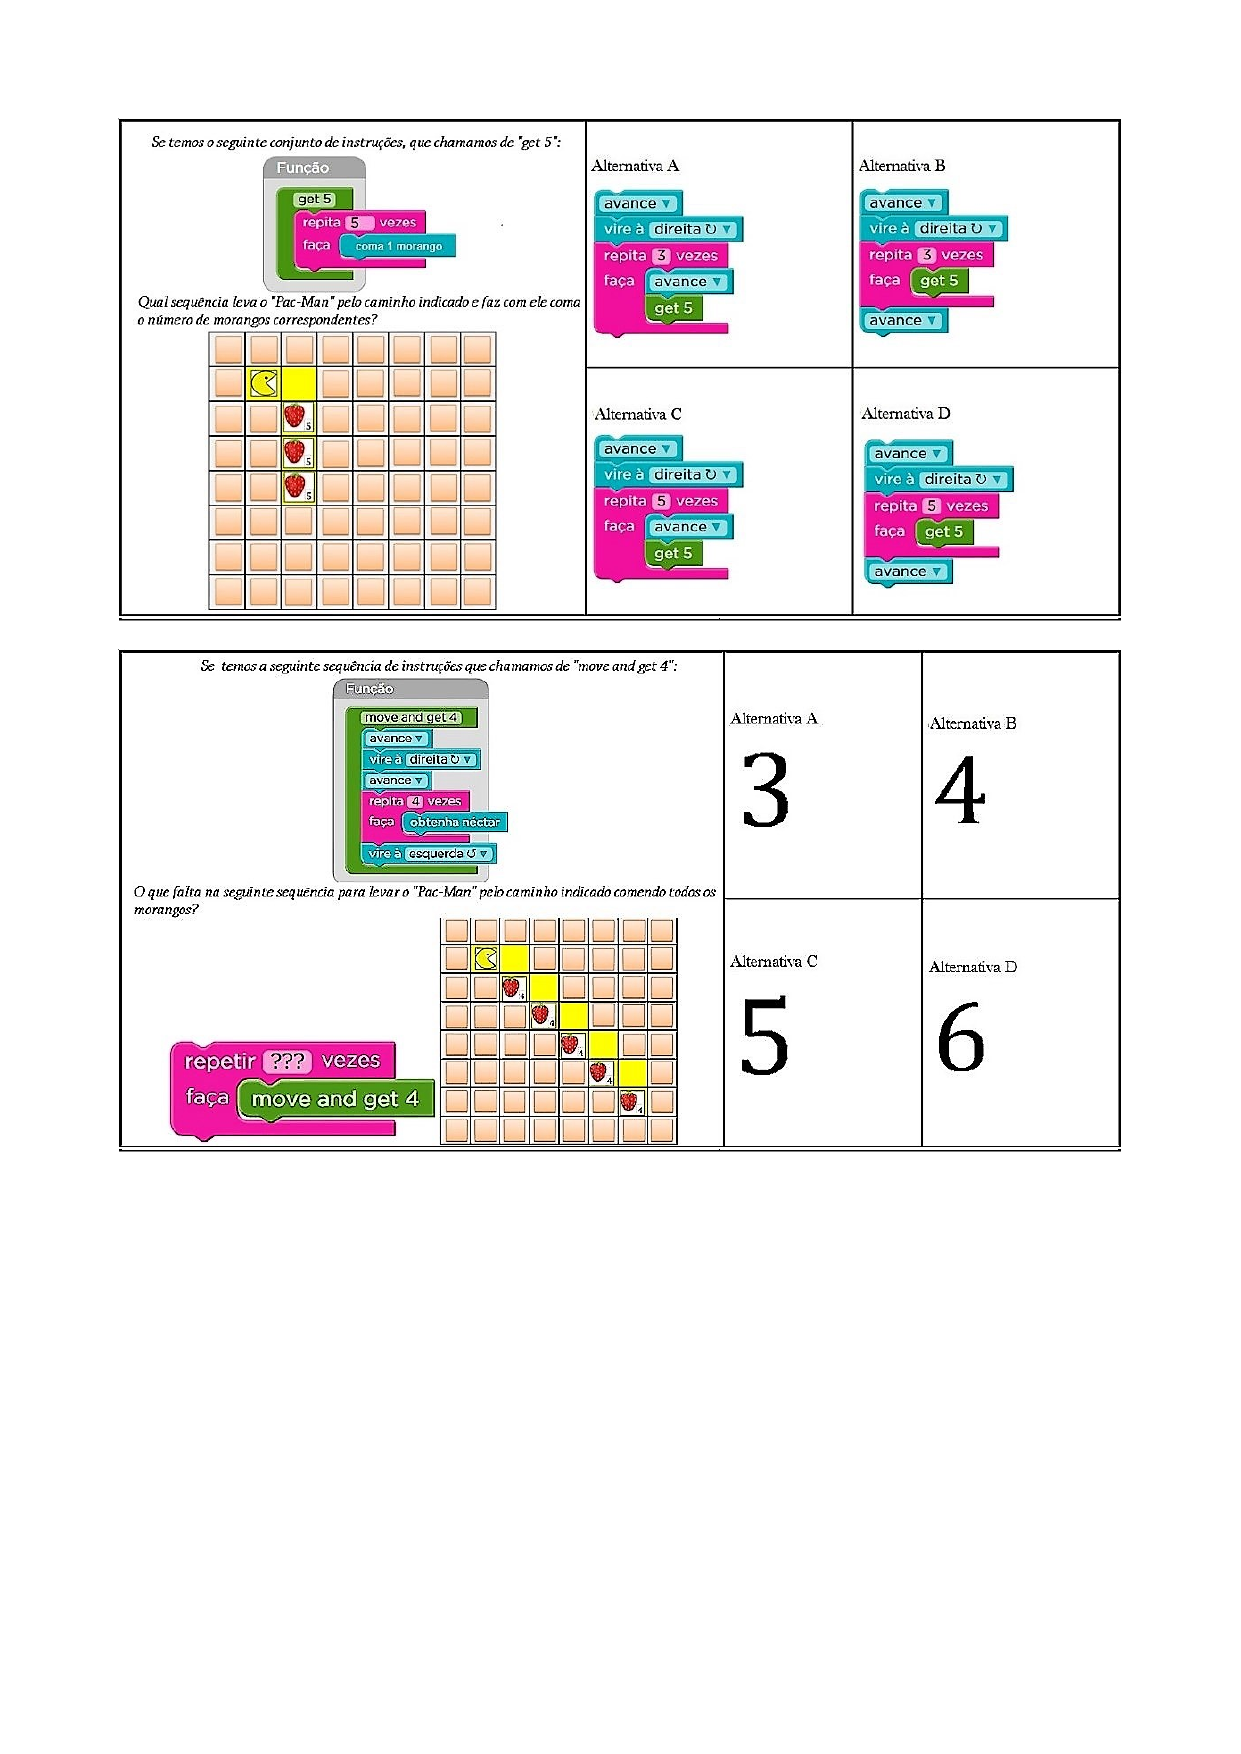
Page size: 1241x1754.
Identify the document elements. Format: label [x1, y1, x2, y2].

picture [118, 118, 1123, 621]
picture [118, 649, 1123, 1152]
